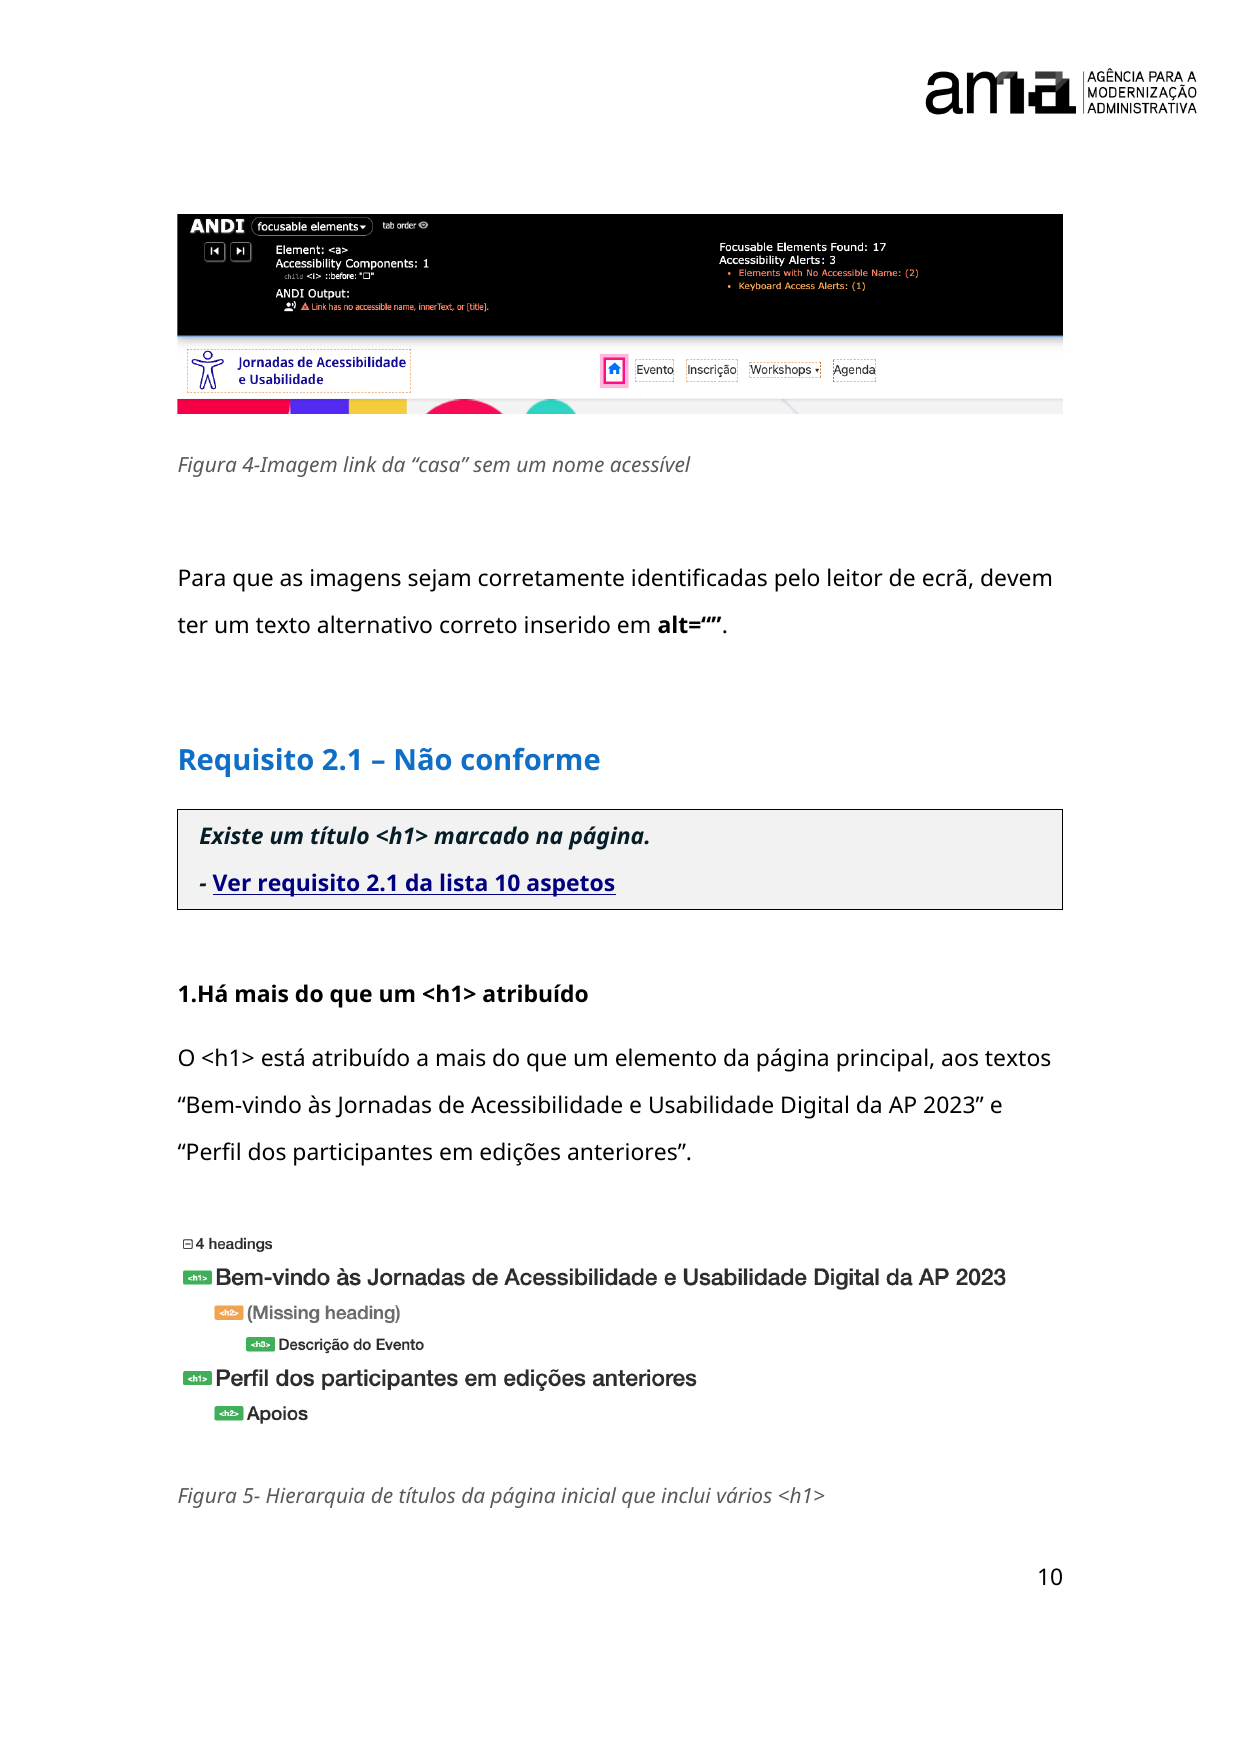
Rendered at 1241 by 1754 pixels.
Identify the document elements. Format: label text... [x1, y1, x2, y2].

text Figura 4-Imagem link da “casa” sem um nome acessível [177, 450, 1063, 478]
text Existe um título <h1> marcado na página. - Ver requisito 2.1 da lista 10 aspetos [178, 810, 1062, 909]
text Para que as imagens sejam corretamente identificadas pelo leitor de ecrã, devem ter um texto alternativo correto inserido em alt=“”. [177, 562, 1063, 640]
subtitle Requisito 2.1 – Não conforme [177, 739, 1063, 779]
text Figura 5- Hierarquia de títulos da página inicial que inclui vários <h1> [177, 1481, 1063, 1509]
text 1.Há mais do que um <h1> atribuído [177, 978, 1063, 1009]
text O <h1> está atribuído a mais do que um elemento da página principal, aos textos “Bem-vindo às Jornadas de Acessibilidade e Usabilidade Digital da AP 2023” e “Perfil dos participantes em edições anteriores”. [177, 1042, 1063, 1167]
